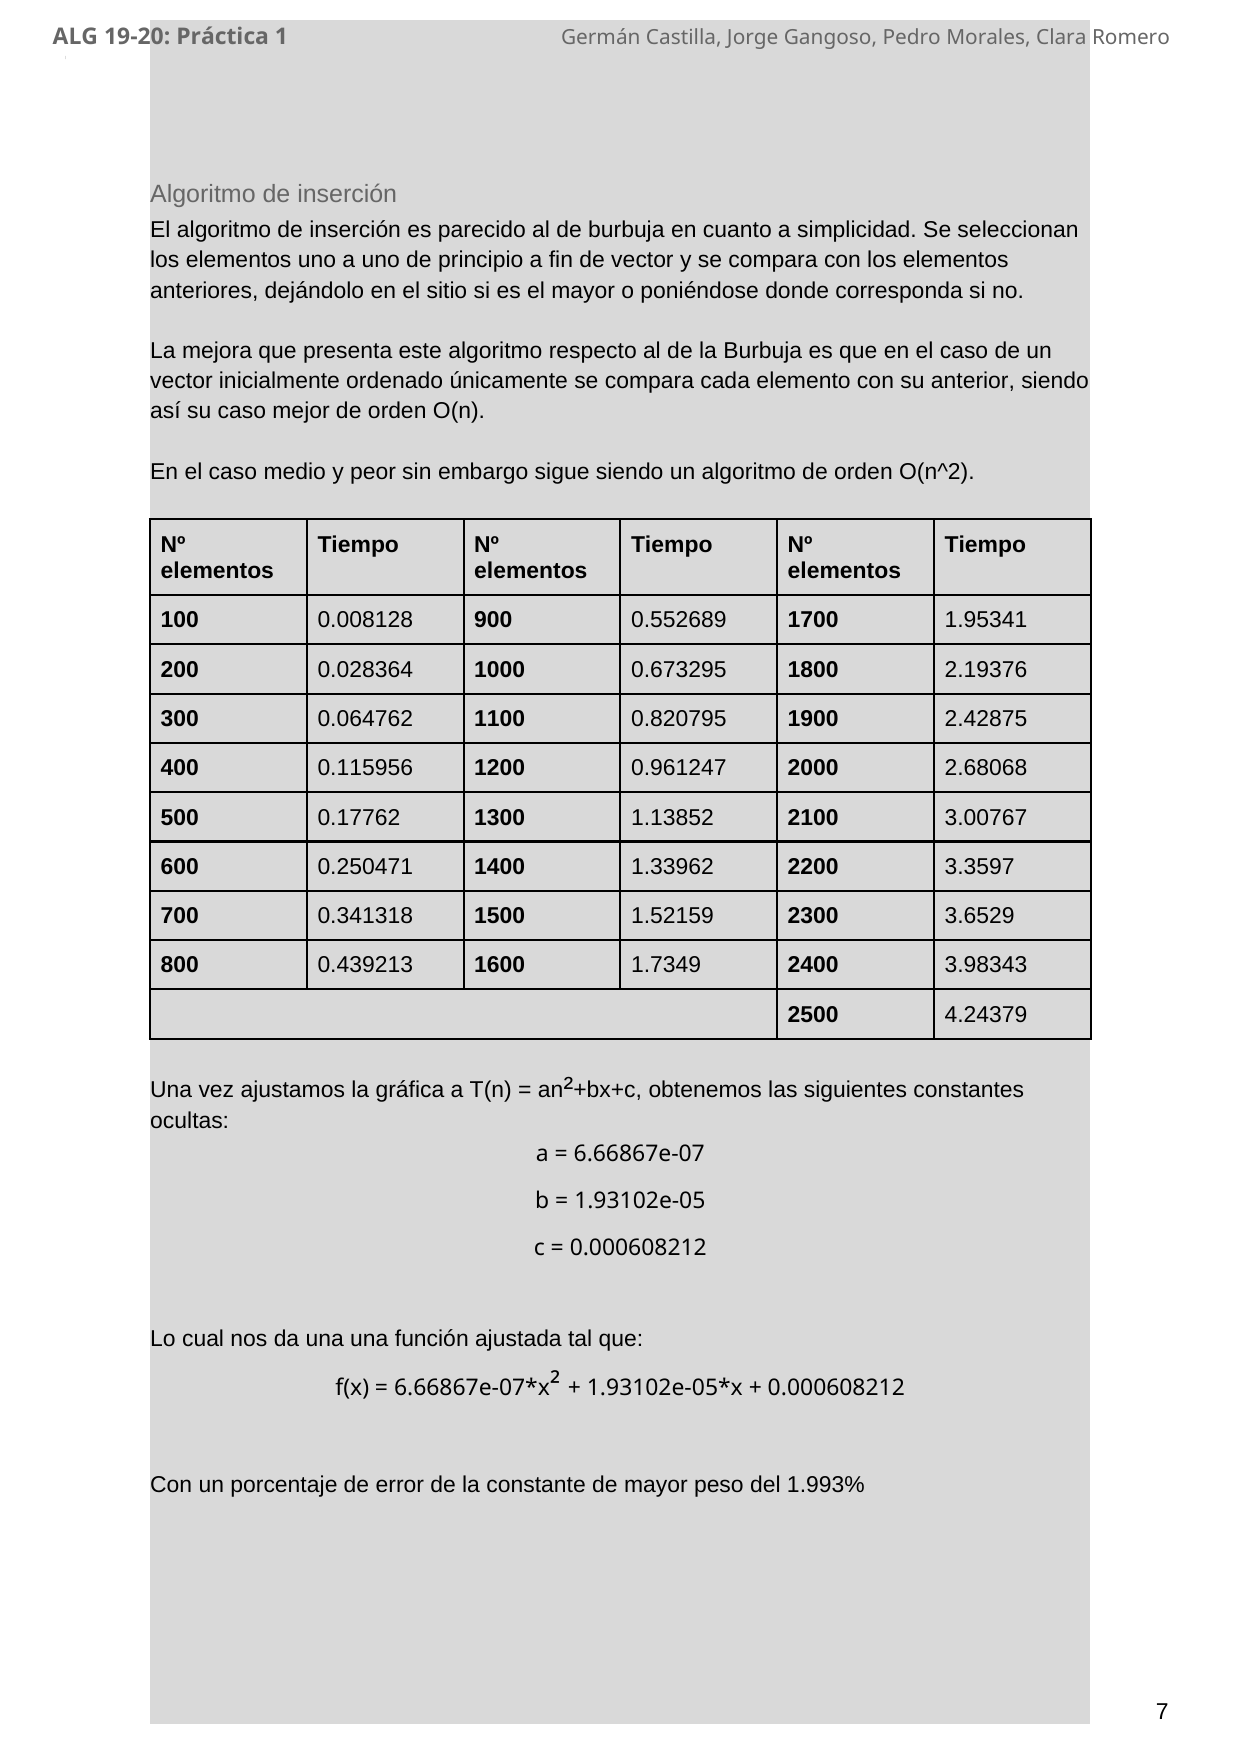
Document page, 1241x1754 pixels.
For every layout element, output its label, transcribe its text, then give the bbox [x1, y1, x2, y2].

table_cell 400 [151, 744, 306, 791]
table_cell 1200 [465, 744, 619, 791]
table_cell 2400 [778, 941, 933, 988]
table_cell 0.439213 [308, 941, 463, 988]
table_cell 2200 [778, 843, 933, 889]
table_cell 1500 [465, 892, 619, 939]
table_header Tiempo [308, 520, 463, 594]
table_cell 3.98343 [935, 941, 1090, 988]
table_cell 1900 [778, 695, 933, 742]
table_cell 0.064762 [308, 695, 463, 742]
table_cell 1.95341 [935, 596, 1090, 643]
table_cell 0.820795 [621, 695, 776, 742]
table_cell 0.008128 [308, 596, 463, 643]
table_cell 0.028364 [308, 645, 463, 692]
table_cell 2100 [778, 793, 933, 840]
table_cell 0.250471 [308, 843, 463, 889]
text El algoritmo de inserción es parecido al de burbuja en cuanto a simplicidad. Se seleccionan los elementos uno a uno de principio a fin de vector y se compara con los elementos anteriores, dejándolo en el sitio si es el mayor o poniéndose donde corresponda si no. [150, 216, 1090, 303]
text f(x) = 6.66867e-07*x² + 1.93102e-05*x + 0.000608212 [150, 1364, 1090, 1404]
table_cell 900 [465, 596, 619, 643]
table_cell 700 [151, 892, 306, 939]
table_cell 3.3597 [935, 843, 1090, 889]
table_header Nº elementos [778, 520, 933, 594]
table_cell 0.961247 [621, 744, 776, 791]
table_cell 1800 [778, 645, 933, 692]
table_cell 500 [151, 793, 306, 840]
table_cell 100 [151, 596, 306, 643]
table_cell 1700 [778, 596, 933, 643]
text En el caso medio y peor sin embargo sigue siendo un algoritmo de orden O(n^2). [150, 458, 1090, 484]
table_cell 1600 [465, 941, 619, 988]
table_cell 1.13852 [621, 793, 776, 840]
table_cell 0.17762 [308, 793, 463, 840]
table_header Tiempo [935, 520, 1090, 594]
text a = 6.66867e-07 [150, 1137, 1090, 1168]
table_cell [151, 990, 776, 1037]
table_cell 200 [151, 645, 306, 692]
text c = 0.000608212 [150, 1231, 1090, 1262]
table_header Tiempo [621, 520, 776, 594]
table_cell 1.52159 [621, 892, 776, 939]
table_cell 1400 [465, 843, 619, 889]
table_header Nº elementos [151, 520, 306, 594]
table_cell 2500 [778, 990, 933, 1037]
text Con un porcentaje de error de la constante de mayor peso del 1.993% [150, 1471, 1090, 1497]
text Lo cual nos da una una función ajustada tal que: [150, 1325, 1090, 1351]
table_cell 800 [151, 941, 306, 988]
table_cell 300 [151, 695, 306, 742]
text La mejora que presenta este algoritmo respecto al de la Burbuja es que en el caso de un vector inicialmente ordenado únicamente se compara cada elemento con su anterior, siendo así su caso mejor de orden O(n). [150, 337, 1090, 424]
table_cell 3.00767 [935, 793, 1090, 840]
table_cell 600 [151, 843, 306, 889]
table_cell 2000 [778, 744, 933, 791]
table_header Nº elementos [465, 520, 619, 594]
table_cell 0.552689 [621, 596, 776, 643]
table_cell 0.341318 [308, 892, 463, 939]
table_cell 1100 [465, 695, 619, 742]
table_cell 2.19376 [935, 645, 1090, 692]
table_cell 1300 [465, 793, 619, 840]
table_cell 1.7349 [621, 941, 776, 988]
text Una vez ajustamos la gráfica a T(n) = an²+bx+c, obtenemos las siguientes constantes ocultas: [150, 1070, 1090, 1133]
text b = 1.93102e-05 [150, 1184, 1090, 1215]
table_cell 2.42875 [935, 695, 1090, 742]
table_cell 2300 [778, 892, 933, 939]
subtitle Algoritmo de inserción [150, 179, 1090, 208]
table_cell 0.673295 [621, 645, 776, 692]
table_cell 0.115956 [308, 744, 463, 791]
table_cell 1000 [465, 645, 619, 692]
table_cell 2.68068 [935, 744, 1090, 791]
table_cell 3.6529 [935, 892, 1090, 939]
table_cell 4.24379 [935, 990, 1090, 1037]
table_cell 1.33962 [621, 843, 776, 889]
